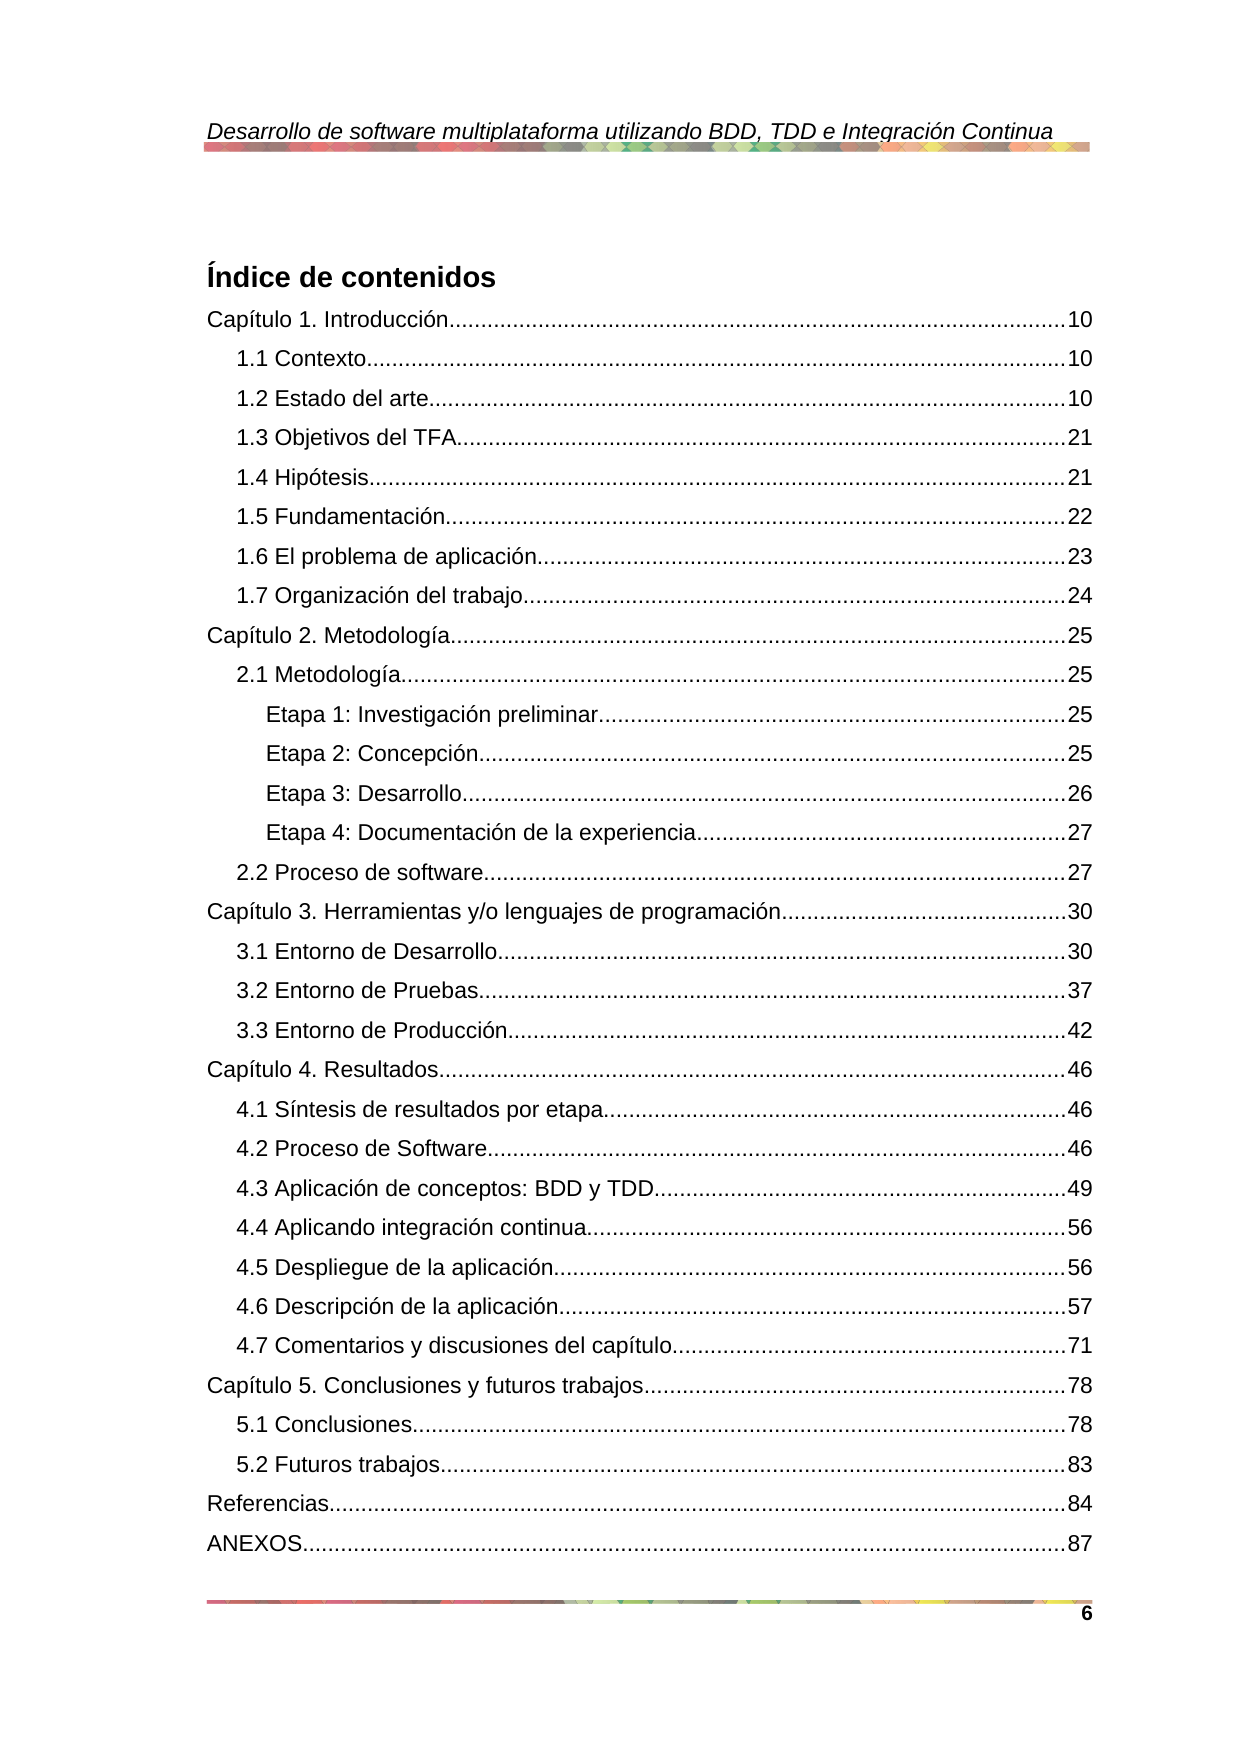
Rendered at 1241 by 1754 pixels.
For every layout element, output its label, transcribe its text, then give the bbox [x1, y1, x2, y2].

text 1.4 Hipótesis 21 [236, 464, 1093, 490]
text 1.3 Objetivos del TFA 21 [236, 424, 1093, 451]
text 2.1 Metodología 25 [236, 661, 1093, 688]
text Etapa 4: Documentación de la experiencia. 27 [266, 819, 1093, 846]
text 1.7 Organización del trabajo 24 [236, 582, 1093, 609]
text Capítulo 3. Herramientas y/o lenguajes de programación 30 [207, 898, 1093, 924]
text ANEXOS 87 [207, 1530, 1093, 1556]
text 4.1 Síntesis de resultados por etapa 46 [236, 1096, 1093, 1122]
text Referencias 84 [207, 1490, 1093, 1517]
text 4.2 Proceso de Software 46 [236, 1135, 1093, 1161]
text 4.3 Aplicación de conceptos: BDD y TDD 49 [236, 1174, 1093, 1201]
text 3.1 Entorno de Desarrollo 30 [236, 938, 1093, 964]
text 1.5 Fundamentación 22 [236, 503, 1093, 530]
text 1.6 El problema de aplicación 23 [236, 543, 1093, 569]
text 5.2 Futuros trabajos 83 [236, 1451, 1093, 1477]
text Capítulo 4. Resultados 46 [207, 1056, 1093, 1082]
text [203, 142, 1090, 152]
text 4.6 Descripción de la aplicación 57 [236, 1293, 1093, 1319]
text Etapa 2: Concepción. 25 [266, 740, 1093, 767]
text 3.3 Entorno de Producción 42 [236, 1017, 1093, 1043]
text 2.2 Proceso de software 27 [236, 859, 1093, 885]
text 3.2 Entorno de Pruebas 37 [236, 977, 1093, 1003]
text 5.1 Conclusiones 78 [236, 1411, 1093, 1438]
text Capítulo 1. Introducción 10 [207, 306, 1093, 332]
text 1.2 Estado del arte 10 [236, 385, 1093, 411]
text 4.4 Aplicando integración continua 56 [236, 1214, 1093, 1240]
text 1.1 Contexto 10 [236, 345, 1093, 372]
text 4.7 Comentarios y discusiones del capítulo 71 [236, 1332, 1093, 1359]
text 4.5 Despliegue de la aplicación 56 [236, 1253, 1093, 1280]
text Etapa 1: Investigación preliminar. 25 [266, 701, 1093, 727]
text Capítulo 2. Metodología 25 [207, 622, 1093, 648]
text [206, 1600, 1093, 1604]
subtitle Índice de contenidos [207, 260, 1093, 293]
text Capítulo 5. Conclusiones y futuros trabajos 78 [207, 1372, 1093, 1398]
text Etapa 3: Desarrollo. 26 [266, 780, 1093, 806]
